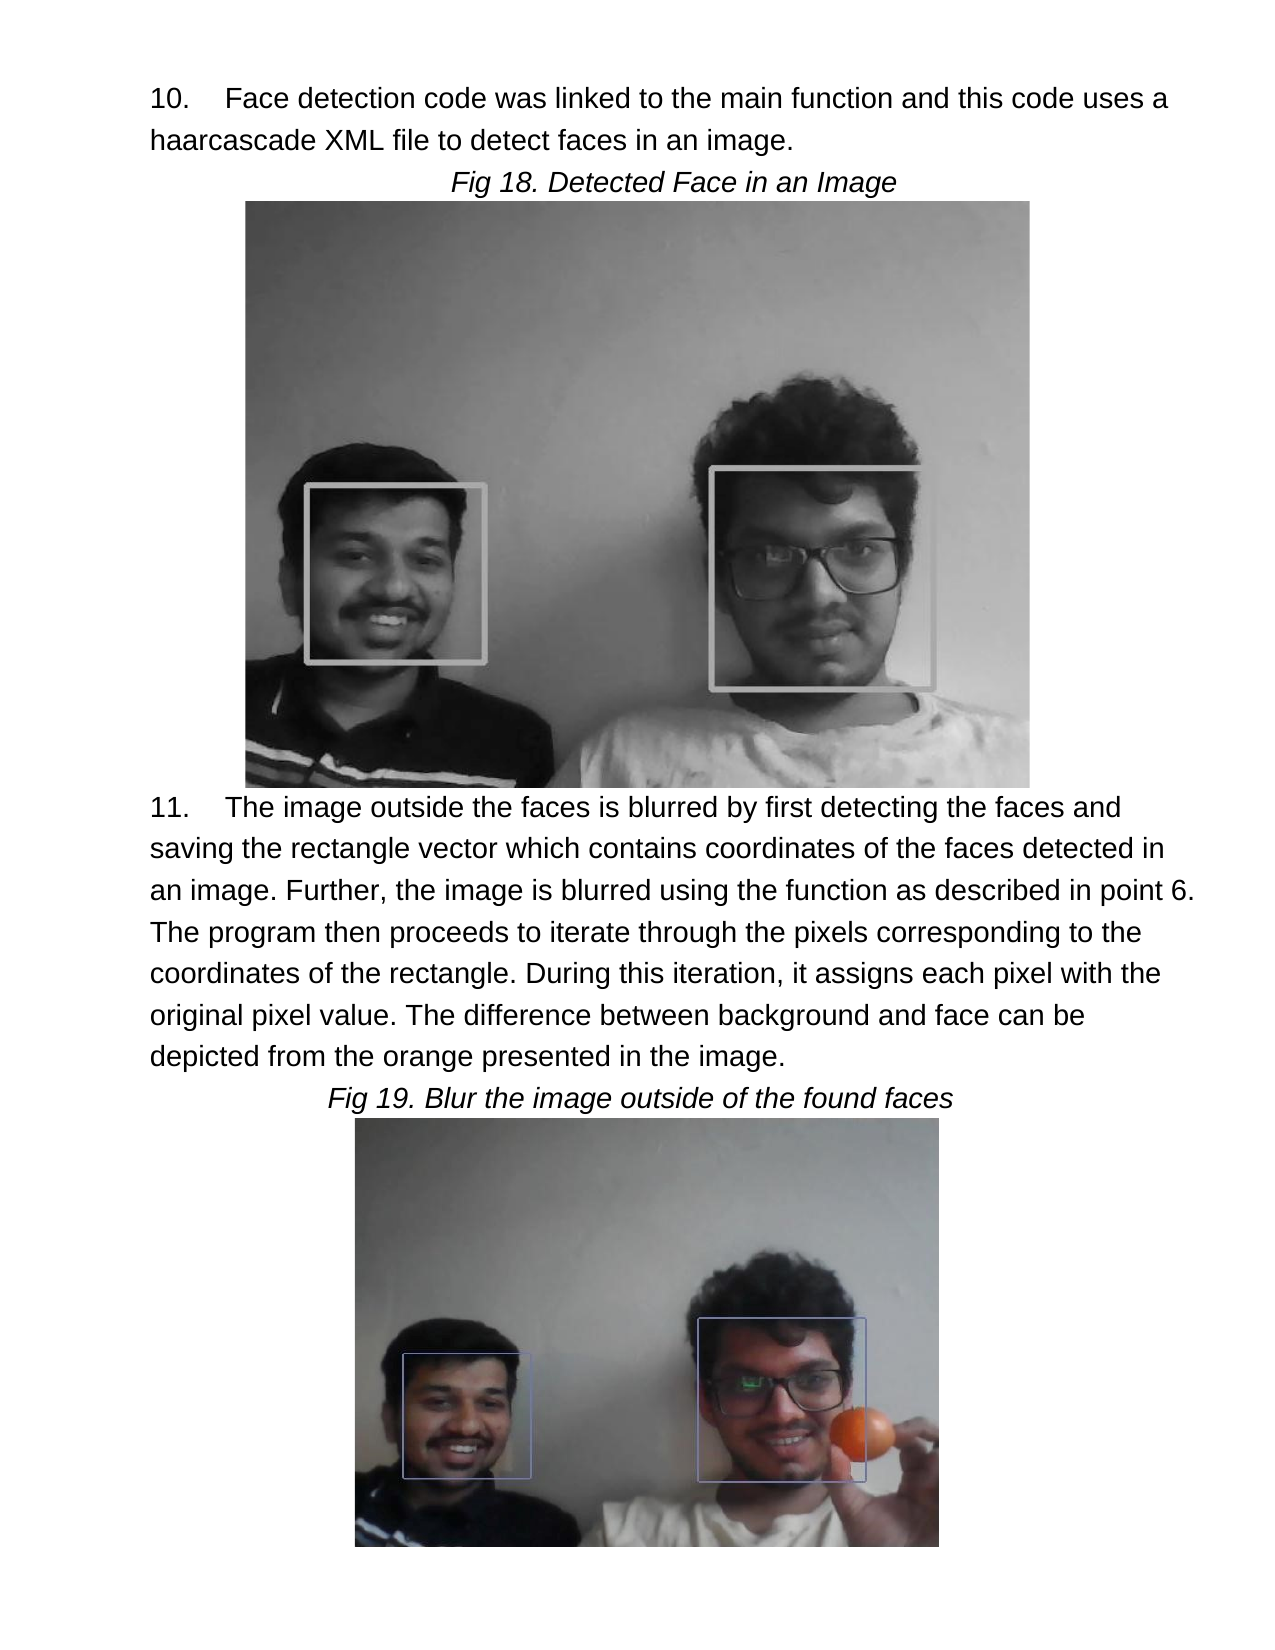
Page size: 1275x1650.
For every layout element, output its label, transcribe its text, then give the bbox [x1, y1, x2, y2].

subtitle Fig 18. Detected Face in an Image [151, 165, 1200, 198]
picture [245, 201, 1030, 788]
picture [354, 1118, 939, 1547]
text 10. Face detection code was linked to the main function and this code uses a haarcascade XML file to detect faces in an image. [149, 81, 1200, 156]
text 11. The image outside the faces is blurred by first detecting the faces and saving the rectangle vector which contains coordinates of the faces detected in an image. Further, the image is blurred using the function as described in point 6. The program then proceeds to iterate through the pixels corresponding to the coordinates of the rectangle. During this iteration, it assigns each pixel with the original pixel value. The difference between background and face can be depicted from the orange presented in the image. [149, 790, 1200, 1073]
subtitle Fig 19. Blur the image outside of the found faces [151, 1081, 1133, 1115]
